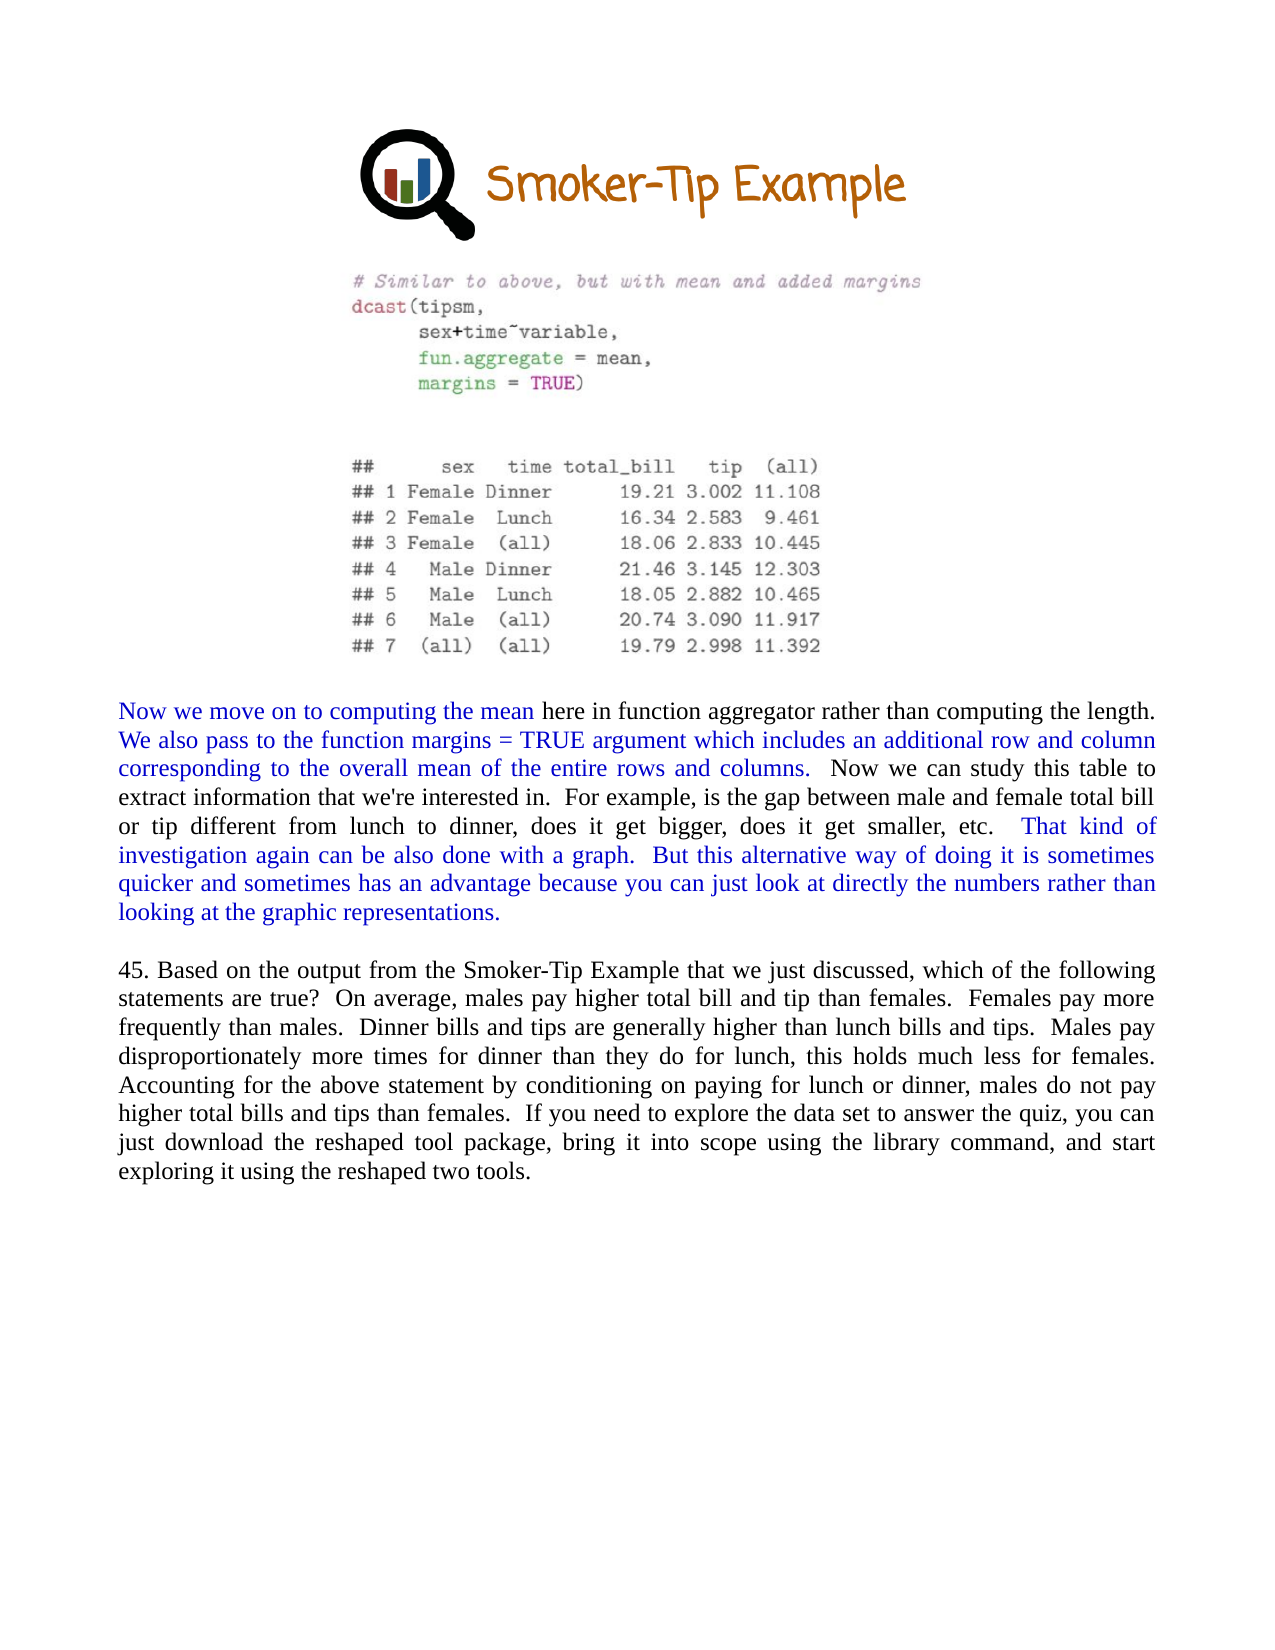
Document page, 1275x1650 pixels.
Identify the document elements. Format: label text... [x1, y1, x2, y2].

text Now we move on to computing the mean here in function aggregator rather than computing the length. We also pass to the function margins = TRUE argument which includes an additional row and column corresponding to the overall mean of the entire rows and columns. Now we can study this table to extract information that we're interested in. For example, is the gap between male and female total bill or tip different from lunch to dinner, does it get bigger, does it get smaller, etc. That kind of investigation again can be also done with a graph. But this alternative way of doing it is sometimes quicker and sometimes has an advantage because you can just look at directly the numbers rather than looking at the graphic representations. [118, 696, 1157, 926]
text 45. Based on the output from the Smoker-Tip Example that we just discussed, which of the following statements are true? On average, males pay higher total bill and tip than females. Females pay more frequently than males. Dinner bills and tips are generally higher than lunch bills and tips. Males pay disproportionately more times for dinner than they do for lunch, this holds much less for females. Accounting for the above statement by conditioning on paying for lunch or dinner, males do not pay higher total bills and tips than females. If you need to explore the data set to answer the quiz, you can just download the reshaped tool package, bring it into scope using the library command, and start exploring it using the reshaped two tools. [118, 955, 1157, 1185]
picture [118, 118, 1157, 668]
